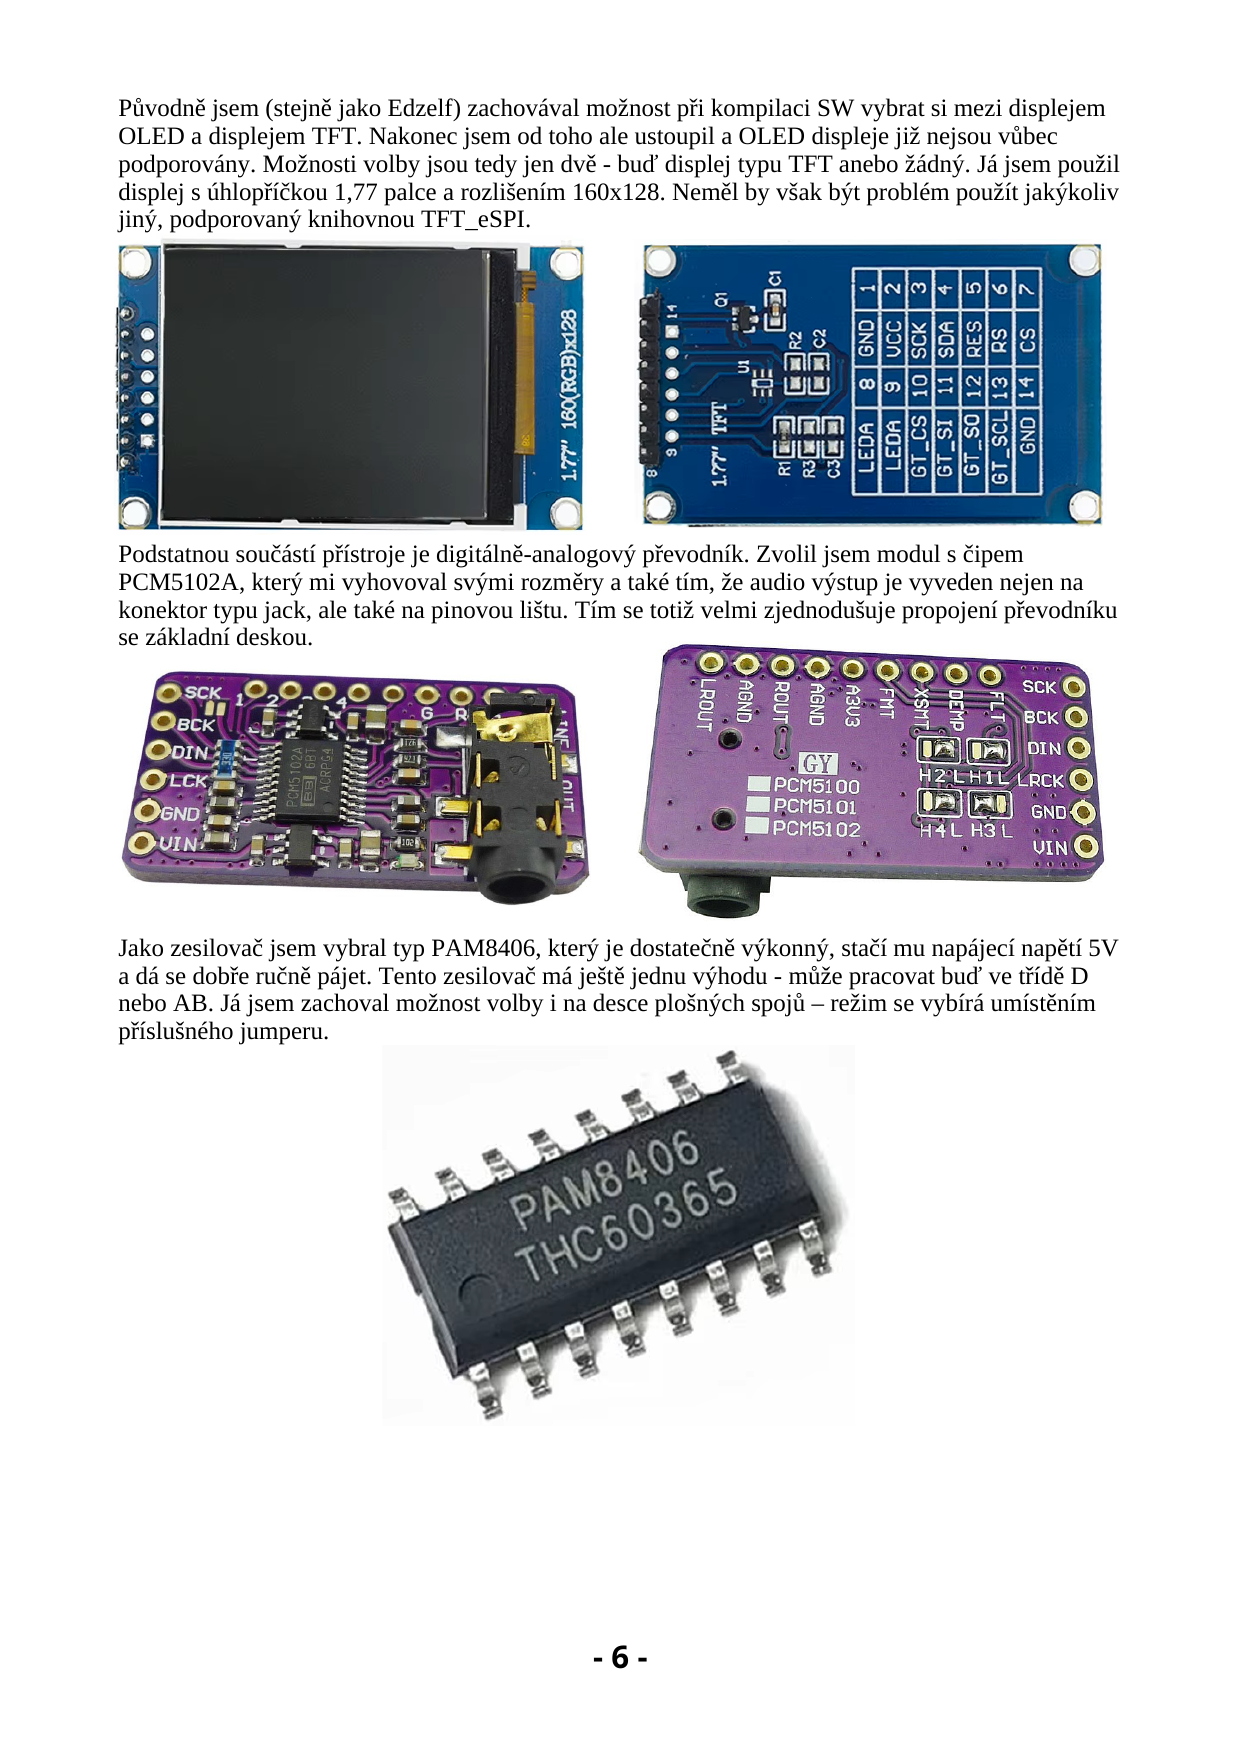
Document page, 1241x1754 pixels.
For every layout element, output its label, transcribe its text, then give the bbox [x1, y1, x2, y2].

picture [113, 233, 587, 535]
text Jako zesilovač jsem vybral typ PAM8406, který je dostatečně výkonný, stačí mu napájecí napětí 5V a dá se dobře ručně pájet. Tento zesilovač má ještě jednu výhodu - může pracovat buď ve třídě D nebo AB. Já jsem zachoval možnost volby i na desce plošných spojů – režim se vybírá umístěním příslušného jumperu. [118, 934, 1122, 1045]
picture [118, 668, 592, 907]
text Podstatnou součástí přístroje je digitálně-analogový převodník. Zvolil jsem modul s čipem PCM5102A, který mi vyhovoval svými rozměry a také tím, že audio výstup je vyveden nejen na konektor typu jack, ale také na pinovou lištu. Tím se totiž velmi zjednodušuje propojení převodníku se základní deskou. [118, 540, 1122, 651]
text Původně jsem (stejně jako Edzelf) zachovával možnost při kompilaci SW vybrat si mezi displejem OLED a displejem TFT. Nakonec jsem od toho ale ustoupil a OLED displeje již nejsou vůbec podporovány. Možnosti volby jsou tedy jen dvě - buď displej typu TFT anebo žádný. Já jsem použil displej s úhlopříčkou 1,77 palce a rozlišením 160x128. Neměl by však být problém použít jakýkoliv jiný, podporovaný knihovnou TFT_eSPI. [118, 94, 1122, 233]
picture [382, 1045, 855, 1426]
picture [634, 239, 1107, 530]
picture [634, 641, 1107, 921]
